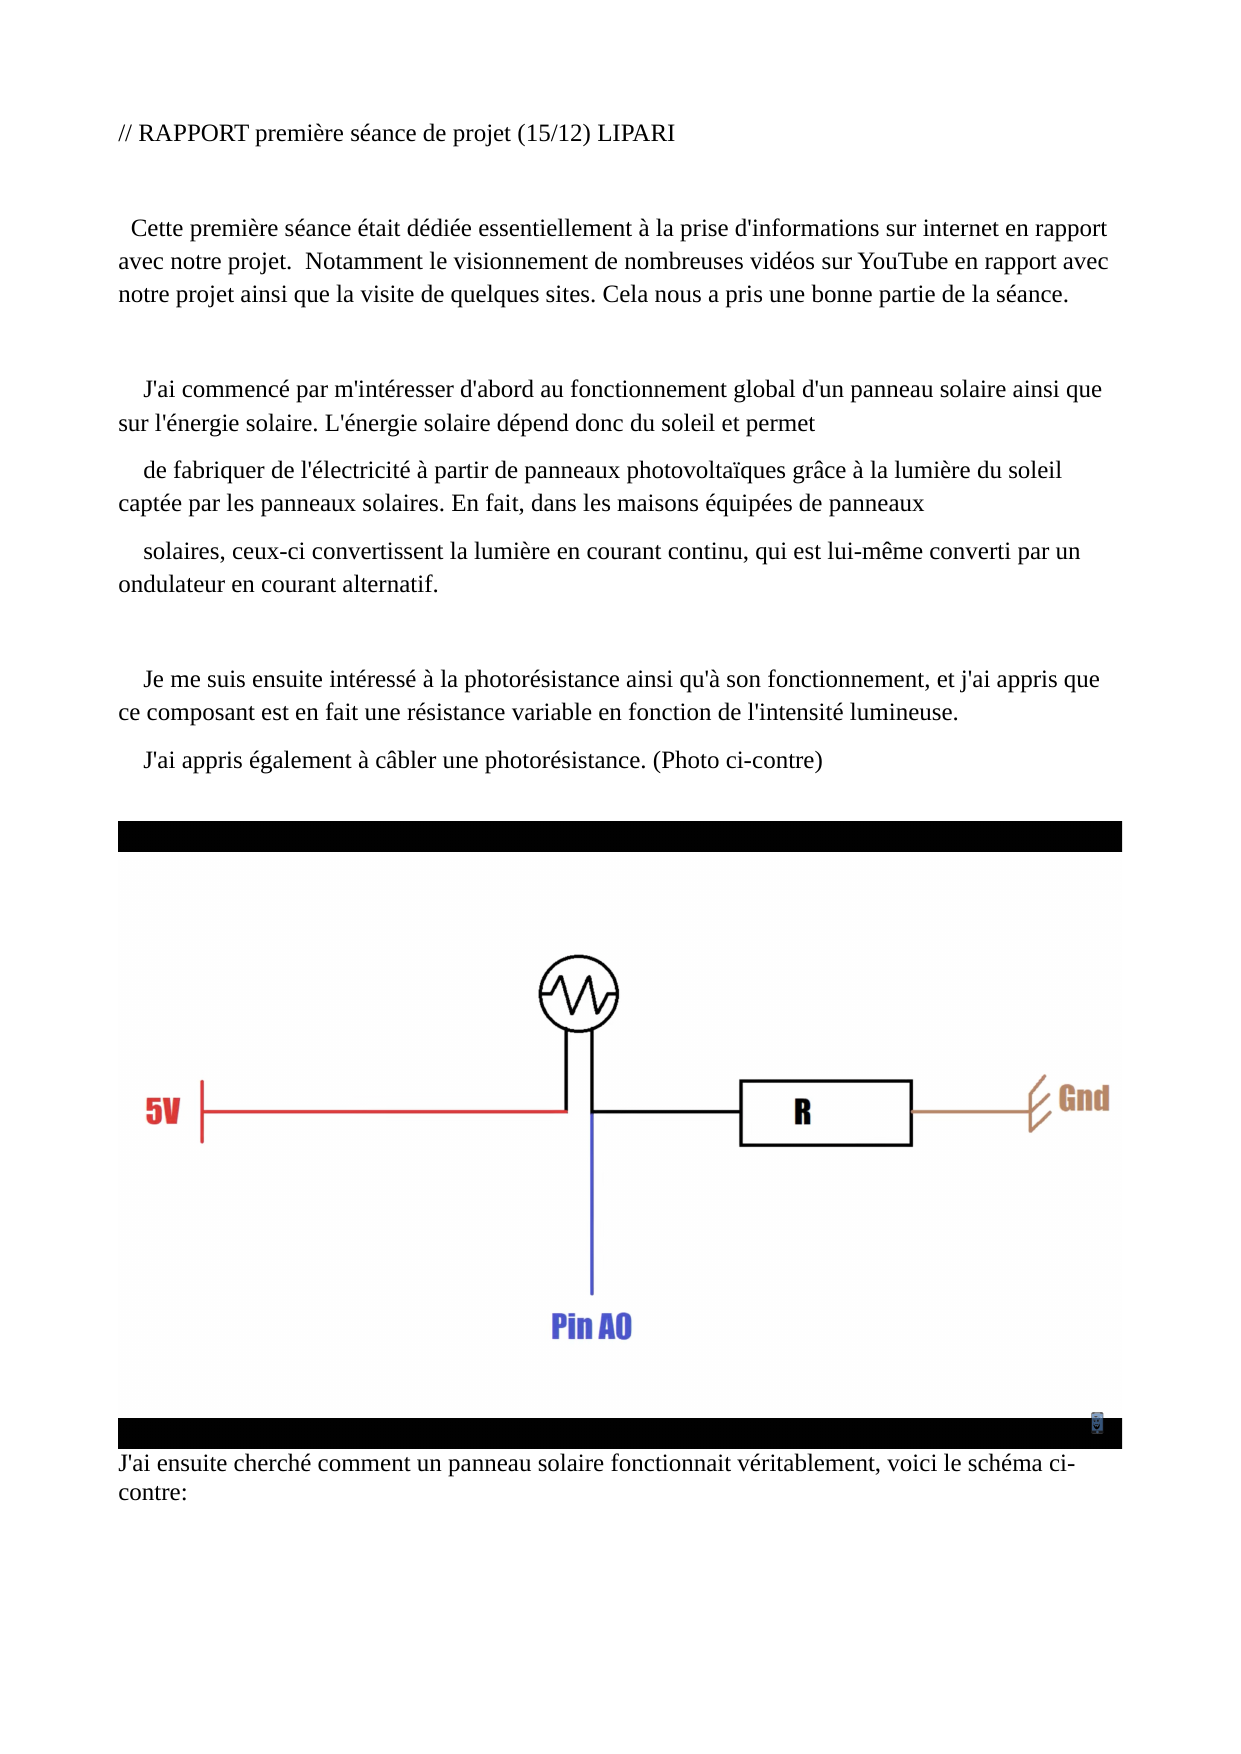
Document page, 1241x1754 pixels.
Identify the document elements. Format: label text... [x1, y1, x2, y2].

text // RAPPORT première séance de projet (15/12) LIPARI [118, 118, 1122, 147]
text J'ai commencé par m'intéresser d'abord au fonctionnement global d'un panneau solaire ainsi que sur l'énergie solaire. L'énergie solaire dépend donc du soleil et permet [118, 374, 1122, 436]
picture [118, 821, 1123, 1449]
text solaires, ceux-ci convertissent la lumière en courant continu, qui est lui-même converti par un ondulateur en courant alternatif. [118, 536, 1122, 598]
text Je me suis ensuite intéressé à la photorésistance ainsi qu'à son fonctionnement, et j'ai appris que ce composant est en fait une résistance variable en fonction de l'intensité lumineuse. [118, 664, 1122, 726]
text Cette première séance était dédiée essentiellement à la prise d'informations sur internet en rapport avec notre projet. Notamment le visionnement de nombreuses vidéos sur YouTube en rapport avec notre projet ainsi que la visite de quelques sites. Cela nous a pris une bonne partie de la séance. [118, 213, 1122, 308]
text J'ai appris également à câbler une photorésistance. (Photo ci-contre) [118, 745, 1122, 773]
text de fabriquer de l'électricité à partir de panneaux photovoltaïques grâce à la lumière du soleil captée par les panneaux solaires. En fait, dans les maisons équipées de panneaux [118, 455, 1122, 517]
text J'ai ensuite cherché comment un panneau solaire fonctionnait véritablement, voici le schéma ci-contre: [118, 1449, 1122, 1506]
